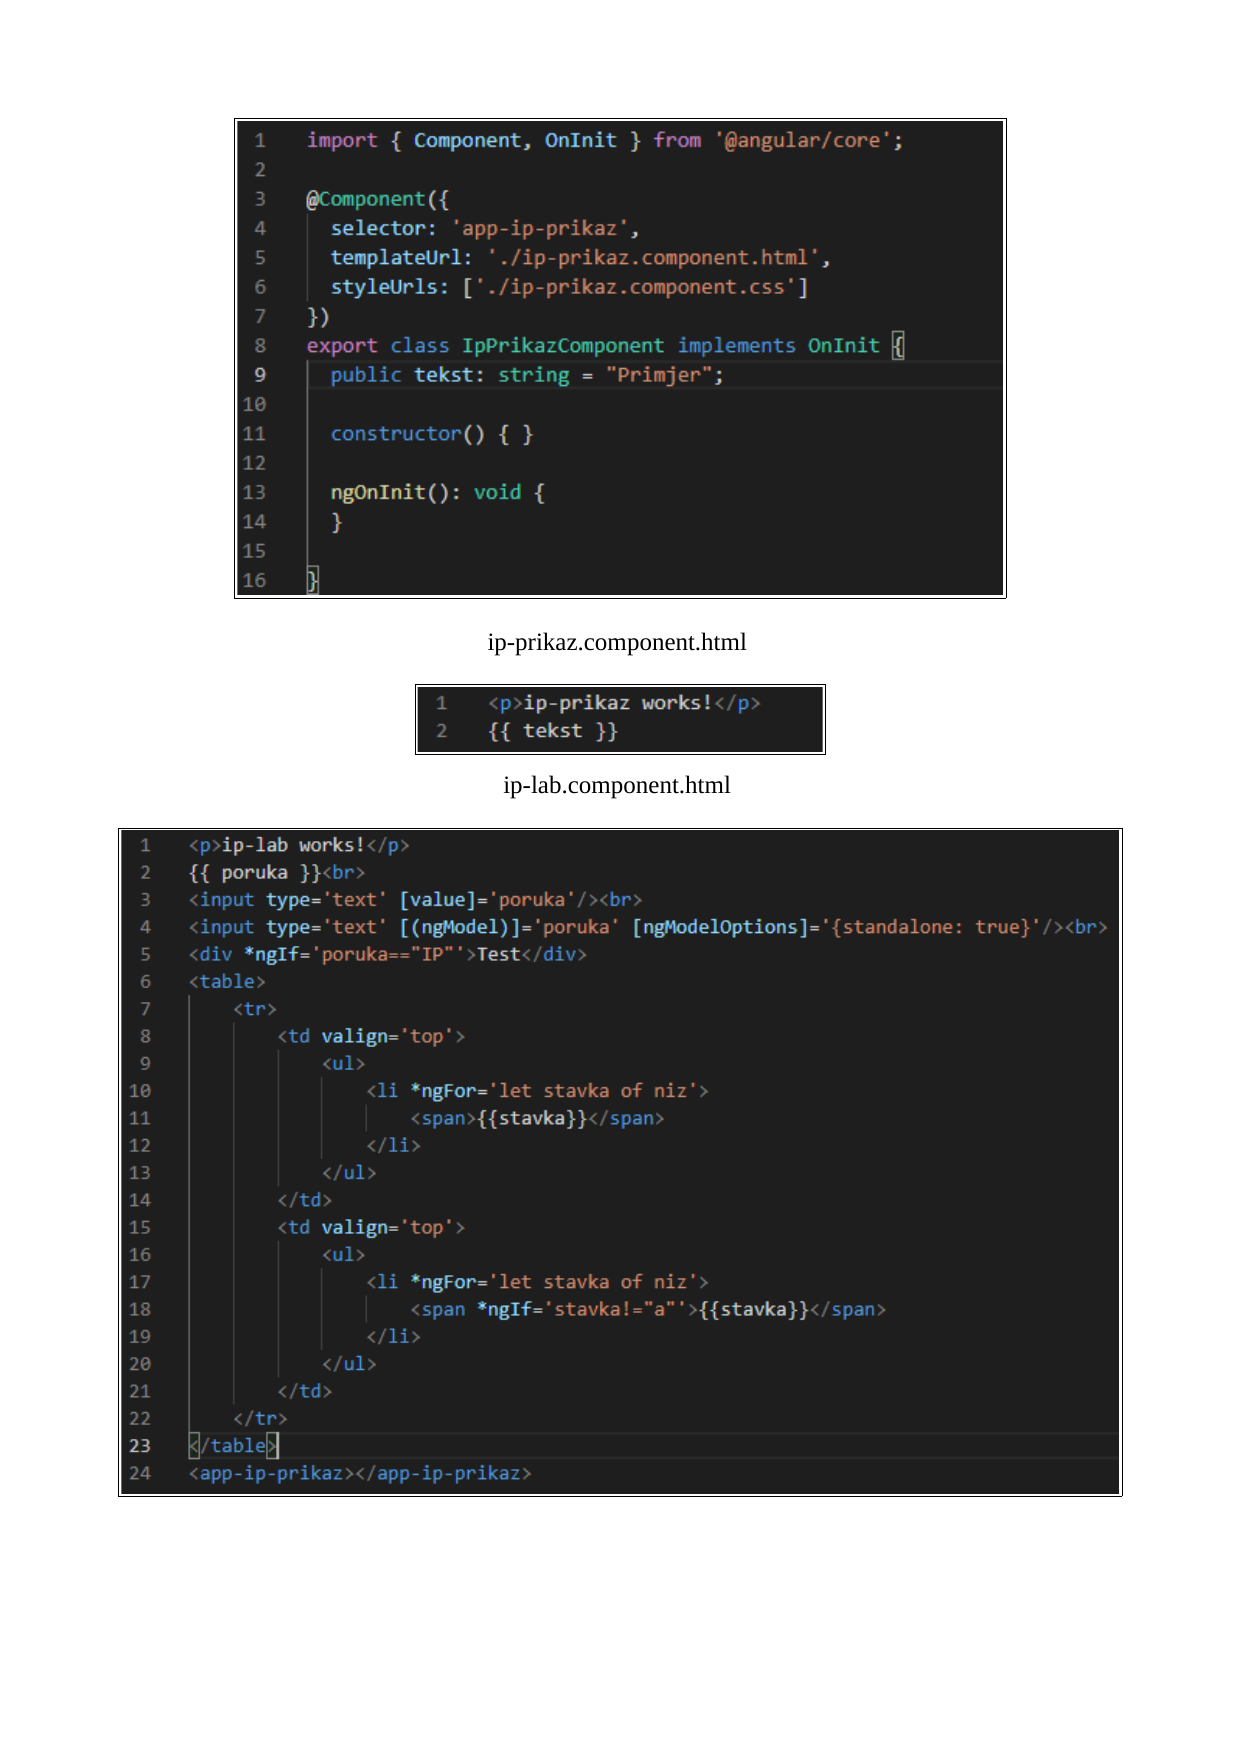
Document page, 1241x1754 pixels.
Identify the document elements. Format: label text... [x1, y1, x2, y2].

picture [237, 121, 1003, 595]
text ip-prikaz.component.html [118, 627, 1122, 655]
text ip-lab.component.html [118, 770, 1122, 799]
picture [417, 687, 823, 752]
picture [121, 830, 1119, 1494]
